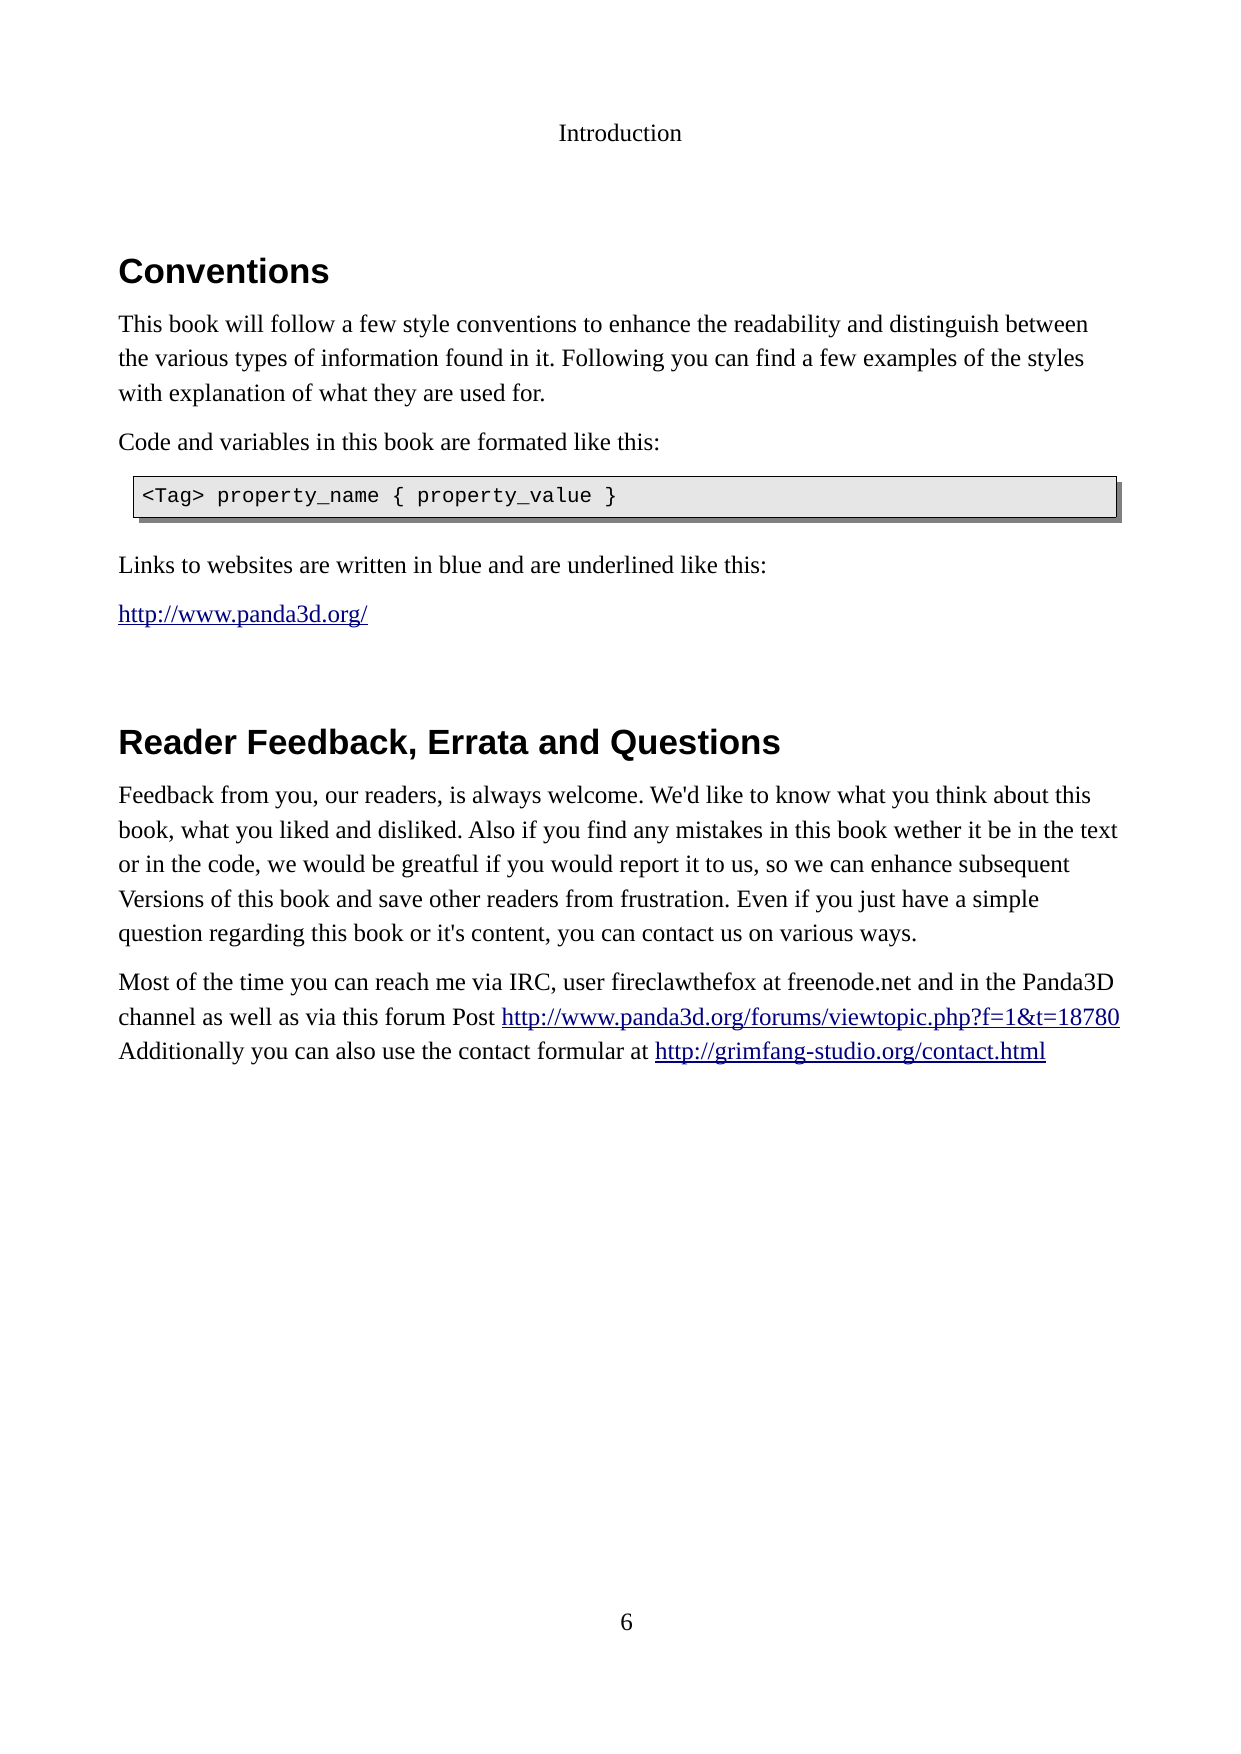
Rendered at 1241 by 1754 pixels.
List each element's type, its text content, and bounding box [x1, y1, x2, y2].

text Code and variables in this book are formated like this: [118, 427, 1122, 456]
text http://www.panda3d.org/ [118, 599, 1122, 628]
text Links to websites are written in blue and are underlined like this: [118, 550, 1122, 579]
text Most of the time you can reach me via IRC, user fireclawthefox at freenode.net and in the Panda3D channel as well as via this forum Post http://www.panda3d.org/forums/viewtopic.php?f=1&t=18780 Additionally you can also use the contact formular at http://grimfang-studio.org/contact.html [118, 967, 1122, 1065]
text This book will follow a few style conventions to enhance the readability and distinguish between the various types of information found in it. Following you can find a few examples of the styles with explanation of what they are used for. [118, 309, 1122, 406]
subtitle Reader Feedback, Errata and Questions [118, 722, 1122, 762]
text Feedback from you, our readers, is always welcome. We'd like to know what you think about this book, what you liked and disliked. Also if you find any mistakes in this book wether it be in the text or in the code, we would be greatful if you would report it to us, so we can enhance subsequent Versions of this book and save other readers from frustration. Even if you just have a simple question regarding this book or it's content, you can contact us on various ways. [118, 780, 1122, 947]
text <Tag> property_name { property_value } [134, 477, 1116, 517]
subtitle Conventions [118, 250, 1122, 290]
